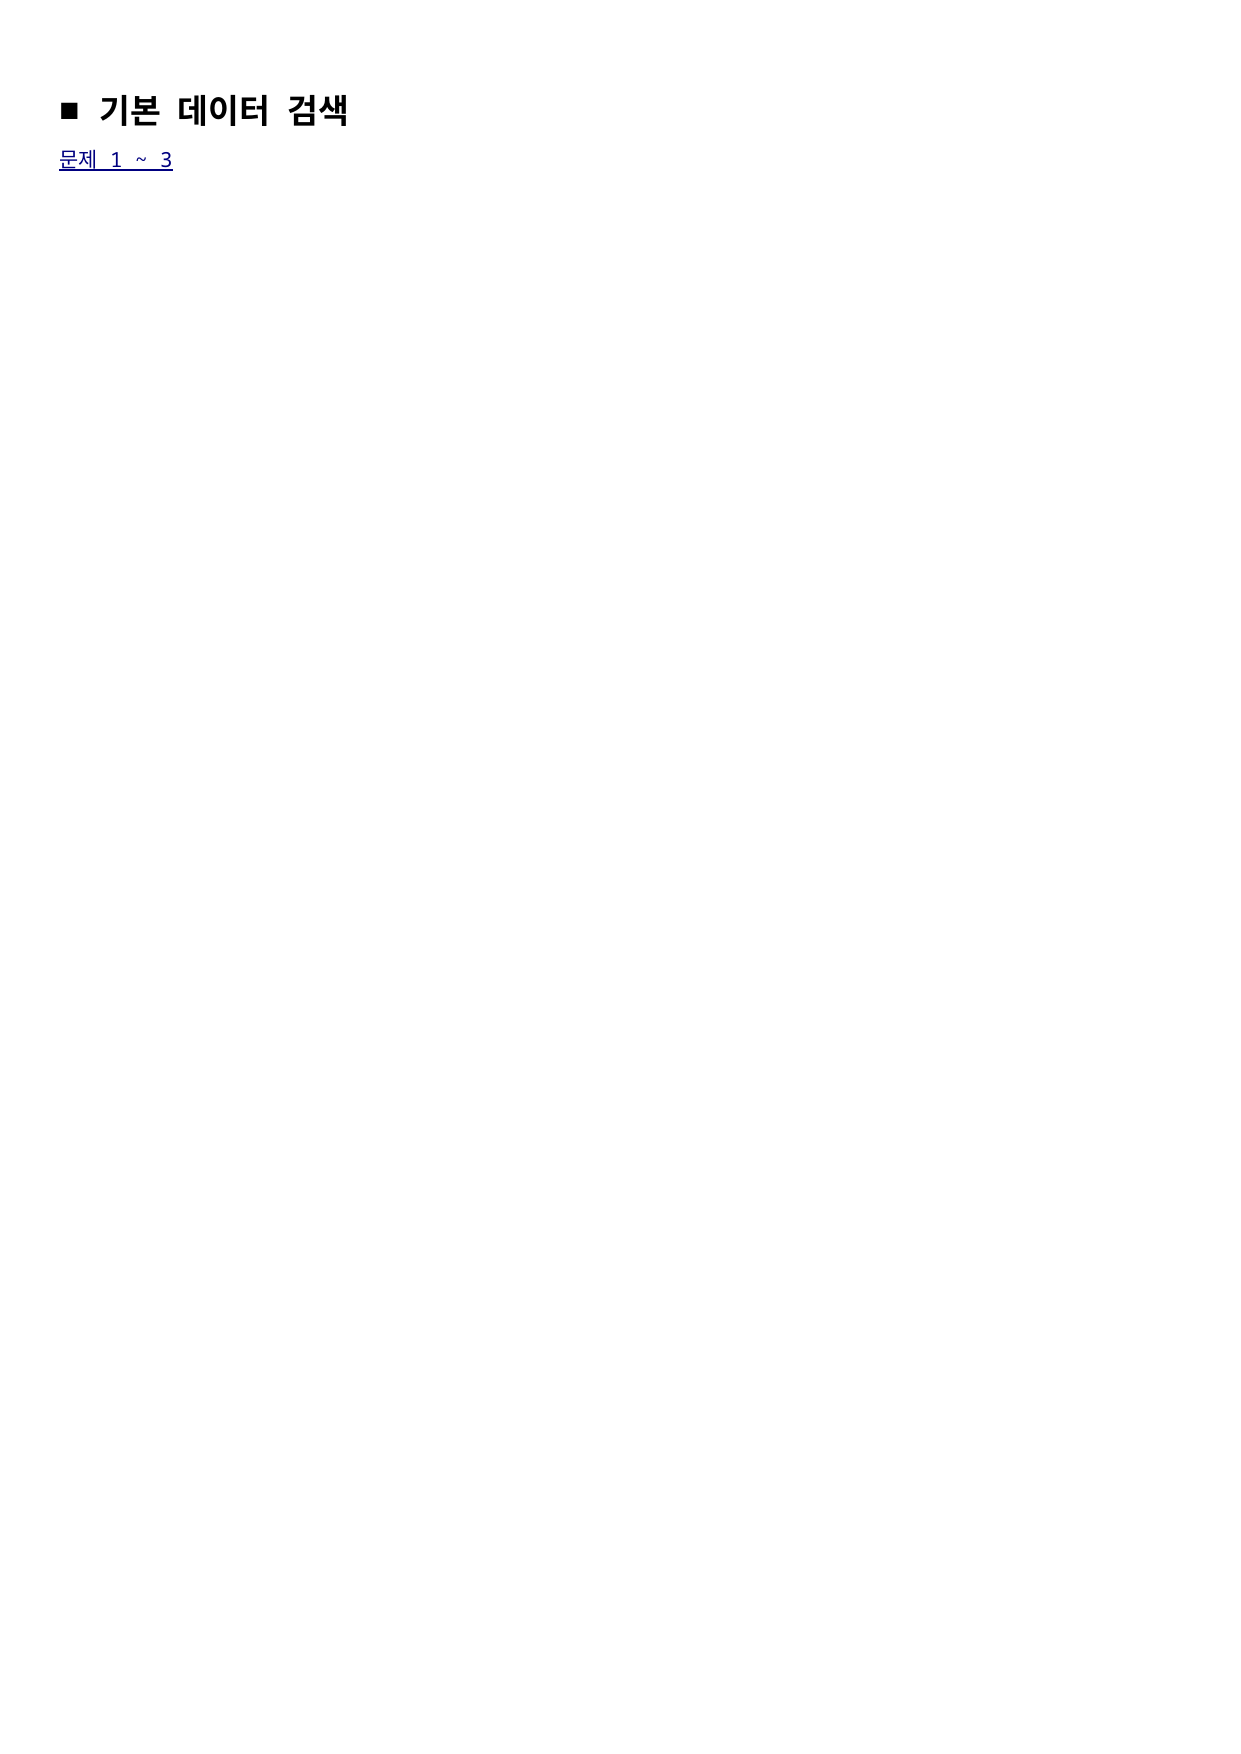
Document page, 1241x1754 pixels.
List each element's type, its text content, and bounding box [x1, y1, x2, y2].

subtitle ■ 기본 데이터 검색 [59, 84, 1181, 133]
text 문제 1 ~ 3 [59, 145, 1181, 174]
